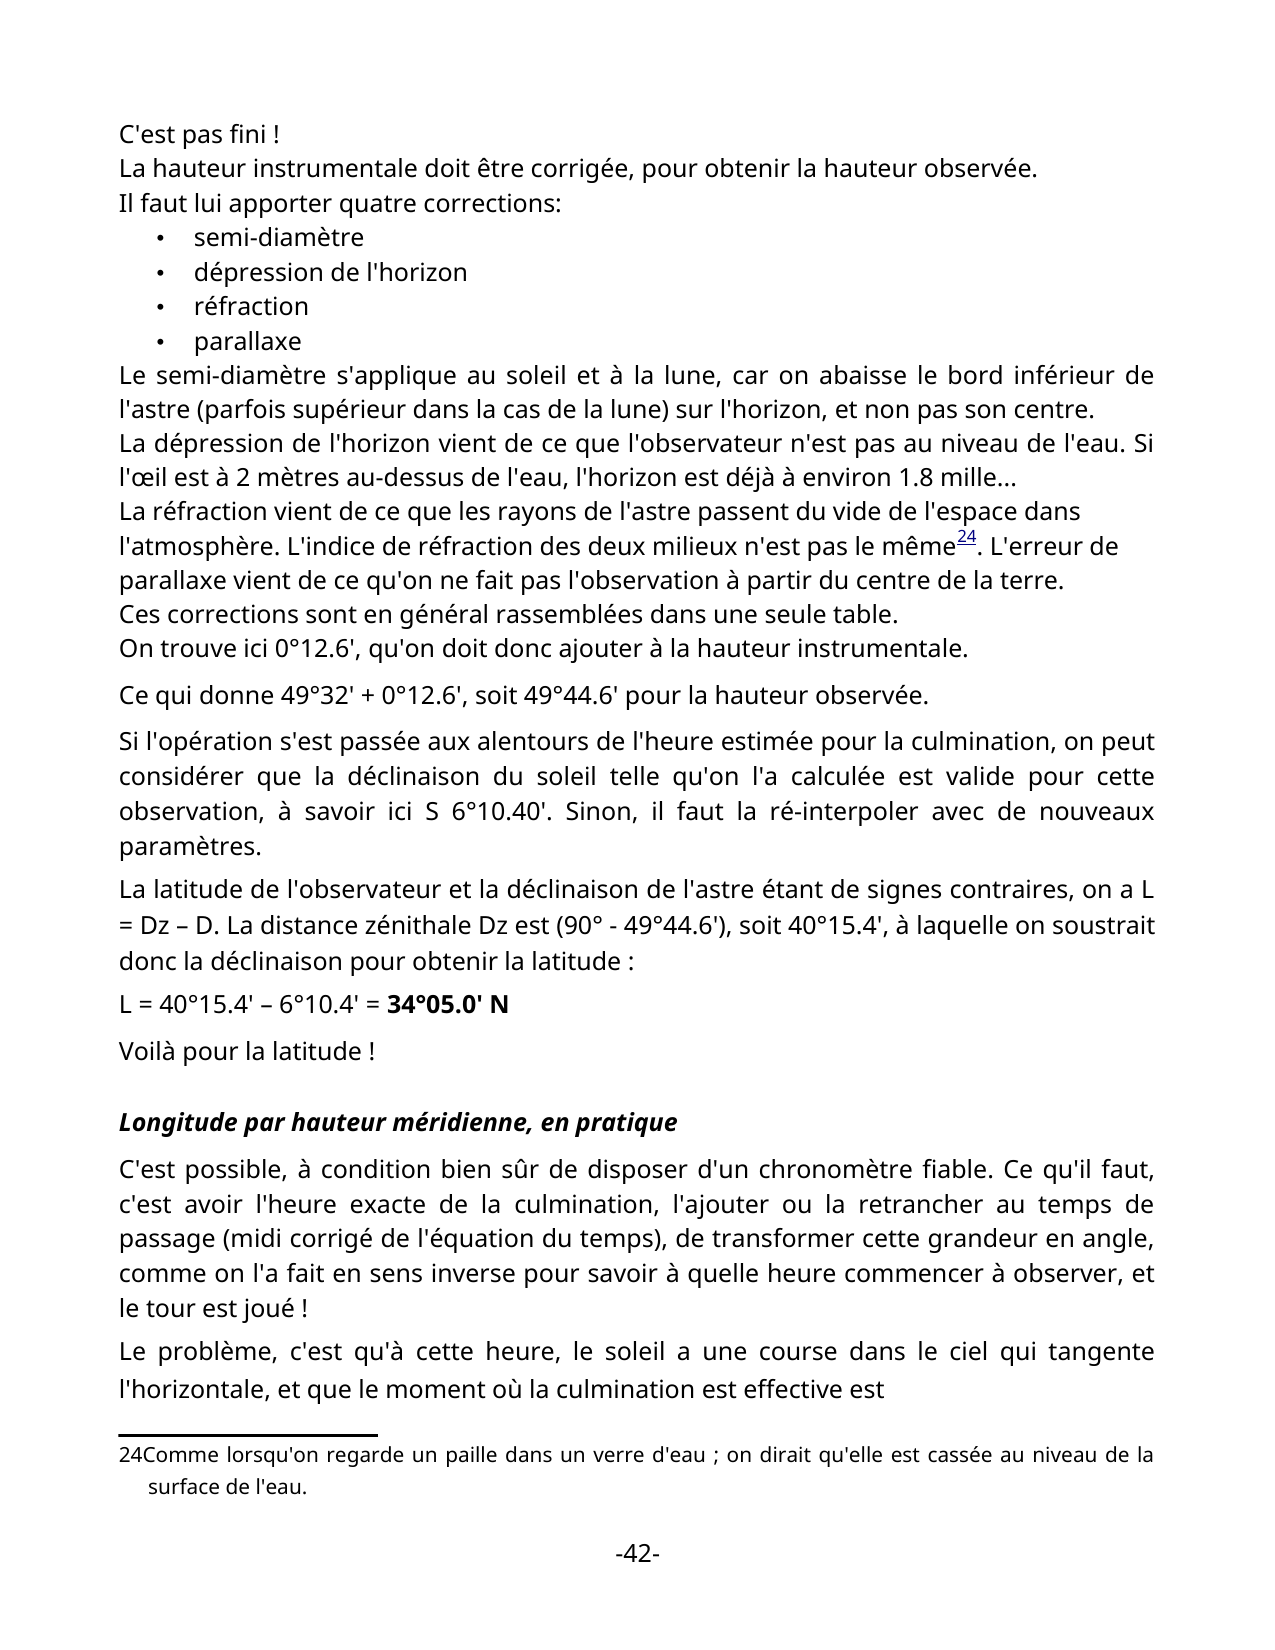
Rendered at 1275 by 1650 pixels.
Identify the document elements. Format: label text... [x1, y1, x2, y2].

list réfraction [156, 289, 1156, 323]
text -42- [119, 1536, 1156, 1570]
text 24Comme lorsqu'on regarde un paille dans un verre d'eau ; on dirait qu'elle est cassée au niveau de la surface de l'eau. [118, 1441, 1156, 1501]
text La dépression de l'horizon vient de ce que l'observateur n'est pas au niveau de l'eau. Si l'œil est à 2 mètres au-dessus de l'eau, l'horizon est déjà à environ 1.8 mille... [119, 426, 1156, 494]
text Ces corrections sont en général rassemblées dans une seule table. [119, 597, 1156, 631]
list parallaxe [156, 324, 1156, 358]
text Si l'opération s'est passée aux alentours de l'heure estimée pour la culmination, on peut considérer que la déclinaison du soleil telle qu'on l'a calculée est valide pour cette observation, à savoir ici S 6°10.40'. Sinon, il faut la ré-interpoler avec de nouveaux paramètres. [119, 724, 1156, 863]
text La réfraction vient de ce que les rayons de l'astre passent du vide de l'espace dans l'atmosphère. L'indice de réfraction des deux milieux n'est pas le même24. L'erreur de parallaxe vient de ce qu'on ne fait pas l'observation à partir du centre de la terre. [119, 494, 1154, 597]
text C'est possible, à condition bien sûr de disposer d'un chronomètre fiable. Ce qu'il faut, c'est avoir l'heure exacte de la culmination, l'ajouter ou la retrancher au temps de passage (midi corrigé de l'équation du temps), de transformer cette grandeur en angle, comme on l'a fait en sens inverse pour savoir à quelle heure commencer à observer, et le tour est joué ! [119, 1152, 1156, 1324]
text On trouve ici 0°12.6', qu'on doit donc ajouter à la hauteur instrumentale. [119, 631, 1156, 665]
text L = 40°15.4' – 6°10.4' = 34°05.0' N [119, 987, 1156, 1021]
text Longitude par hauteur méridienne, en pratique [119, 1105, 1156, 1139]
list semi-diamètre [156, 220, 1156, 254]
text Le problème, c'est qu'à cette heure, le soleil a une course dans le ciel qui tangente l'horizontale, et que le moment où la culmination est effective est [119, 1334, 1156, 1406]
text Il faut lui apporter quatre corrections: [119, 185, 1156, 219]
text Voilà pour la latitude ! [119, 1034, 1156, 1068]
text La hauteur instrumentale doit être corrigée, pour obtenir la hauteur observée. [119, 151, 1156, 185]
text La latitude de l'observateur et la déclinaison de l'astre étant de signes contraires, on a L = Dz – D. La distance zénithale Dz est (90° - 49°44.6'), soit 40°15.4', à laquelle on soustrait donc la déclinaison pour obtenir la latitude : [119, 872, 1156, 978]
text Le semi-diamètre s'applique au soleil et à la lune, car on abaisse le bord inférieur de l'astre (parfois supérieur dans la cas de la lune) sur l'horizon, et non pas son centre. [119, 358, 1156, 426]
text Ce qui donne 49°32' + 0°12.6', soit 49°44.6' pour la hauteur observée. [119, 677, 1156, 712]
list dépression de l'horizon [156, 254, 1156, 288]
text C'est pas fini ! [119, 117, 1156, 151]
